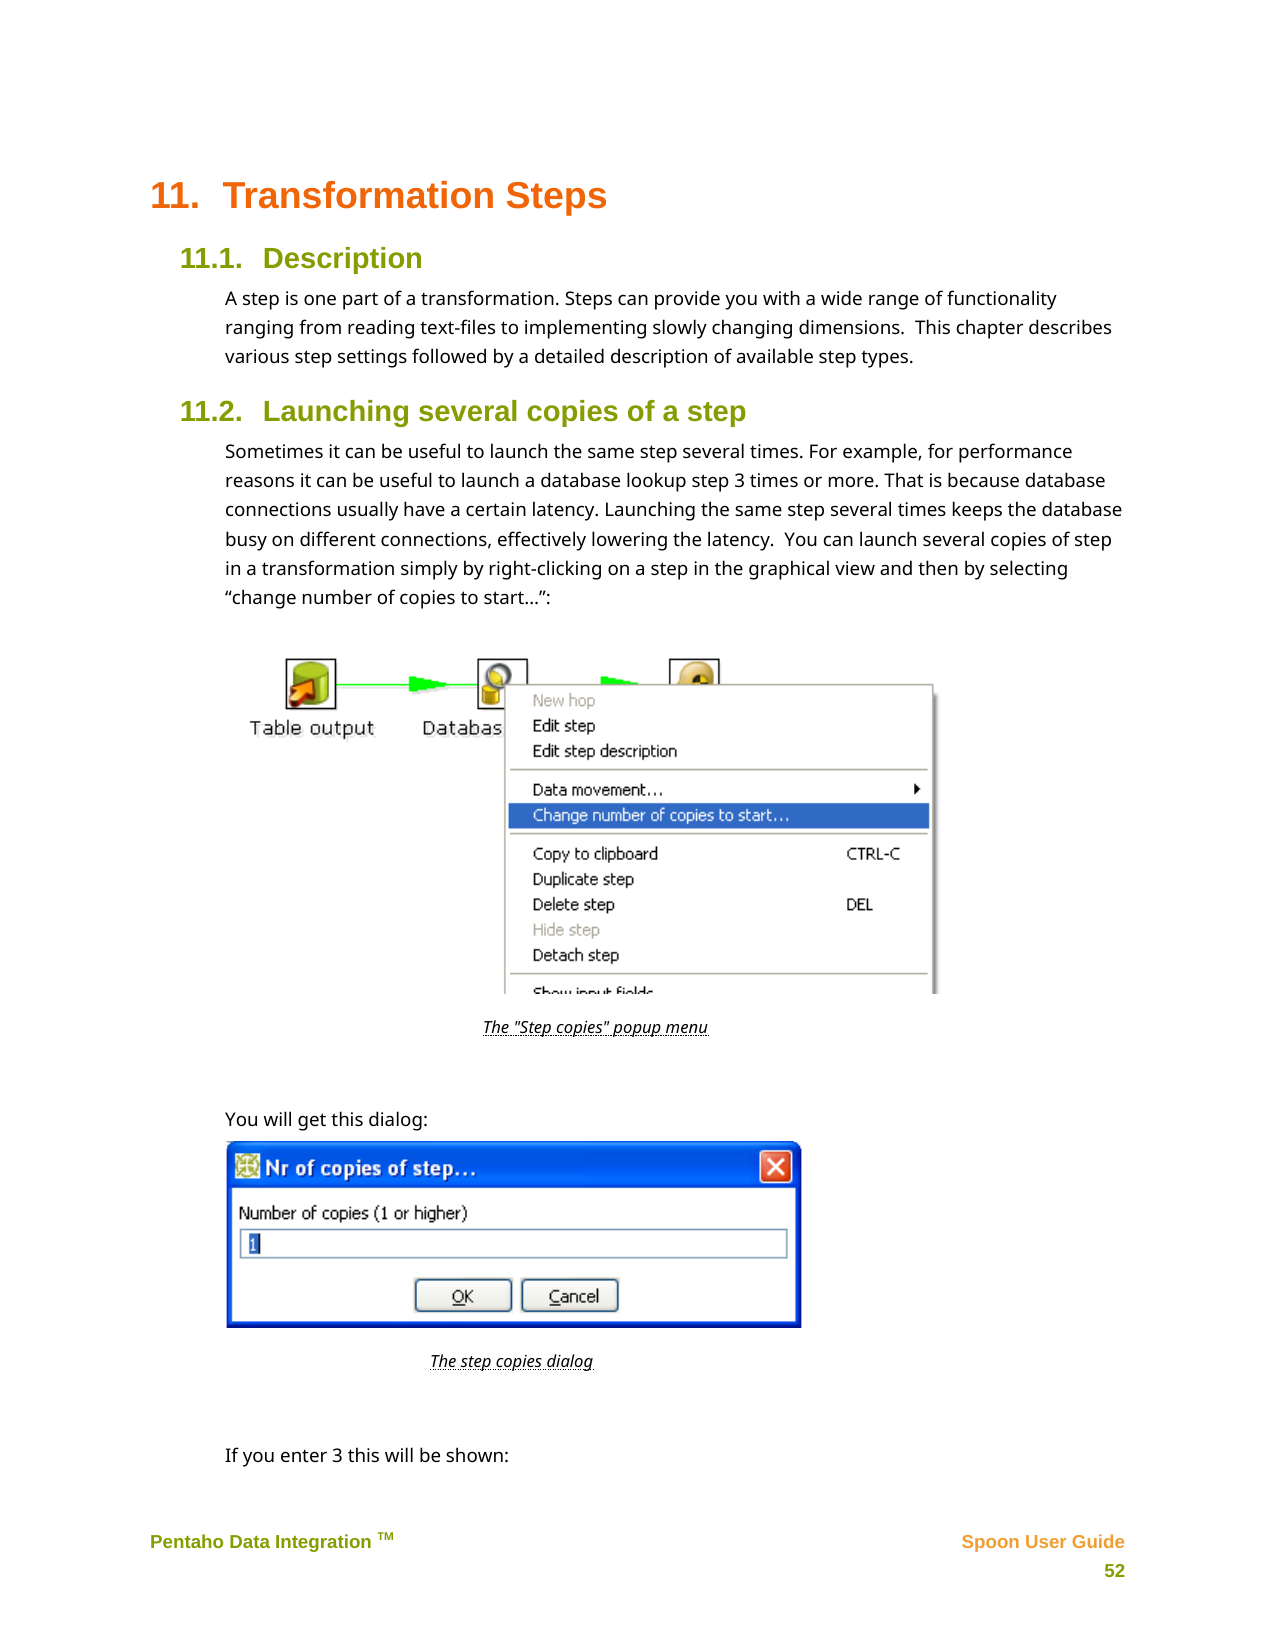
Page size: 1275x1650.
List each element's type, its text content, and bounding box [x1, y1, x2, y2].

text [225, 1140, 800, 1439]
text You will get this dialog: [225, 1103, 1125, 1132]
subtitle Transformation Steps [150, 181, 1125, 216]
subtitle Launching several copies of a step [179, 394, 1125, 429]
picture [226, 1141, 802, 1328]
text If you enter 3 this will be shown: [225, 1132, 1125, 1468]
text The "Step copies" popup menu [227, 1016, 966, 1039]
subtitle Description [179, 241, 1125, 275]
text A step is one part of a transformation. Steps can provide you with a wide range of functionality ranging from reading text-files to implementing slowly changing dimensions. This chapter describes various step settings followed by a detailed description of available step types. [225, 282, 1125, 369]
text Sometimes it can be useful to launch the same step several times. For example, for performance reasons it can be useful to launch a database lookup step 3 times or more. That is because database connections usually have a certain latency. Launching the same step several times keeps the database busy on different connections, effectively lowering the latency. You can launch several copies of step in a transformation simply by right-clicking on a step in the graphical view and then by selecting “change number of copies to start…”: [225, 435, 1125, 610]
picture [225, 641, 968, 994]
text The step copies dialog [227, 1350, 798, 1373]
